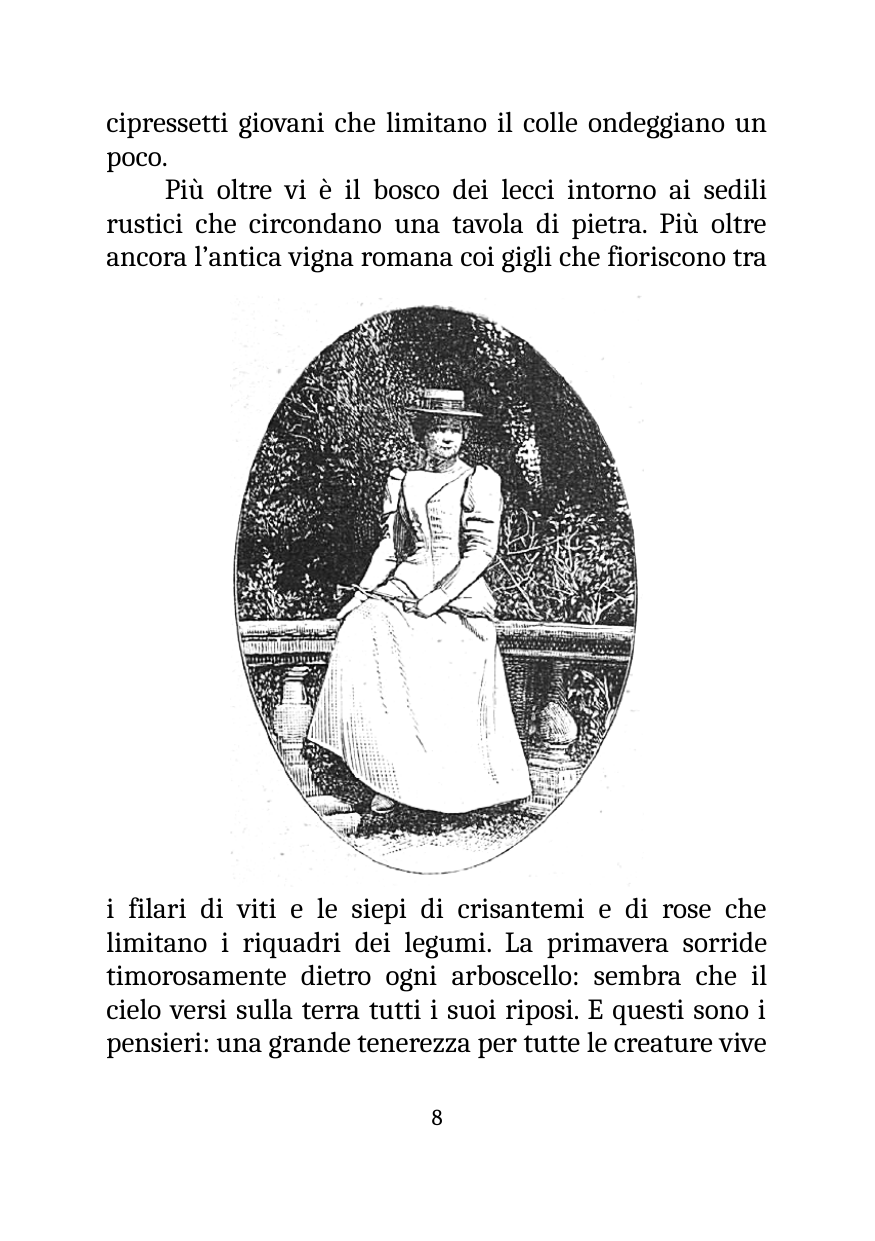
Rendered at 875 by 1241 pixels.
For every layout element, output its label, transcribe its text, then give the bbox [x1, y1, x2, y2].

text Più oltre vi è il bosco dei lecci intorno ai sedili rustici che circondano una tavola di pietra. Più oltre ancora l’antica vigna romana coi gigli che fioriscono tra i filari di viti e le siepi di crisantemi e di rose che limitano i riquadri dei legumi. La primavera sorride timorosamente dietro ogni arboscello: sembra che il cielo versi sulla terra tutti i suoi riposi. E questi sono i pensieri: una grande tenerezza per tutte le creature vive [106, 173, 768, 1060]
text cipressetti giovani che limitano il colle ondeggiano un poco. [106, 106, 768, 173]
